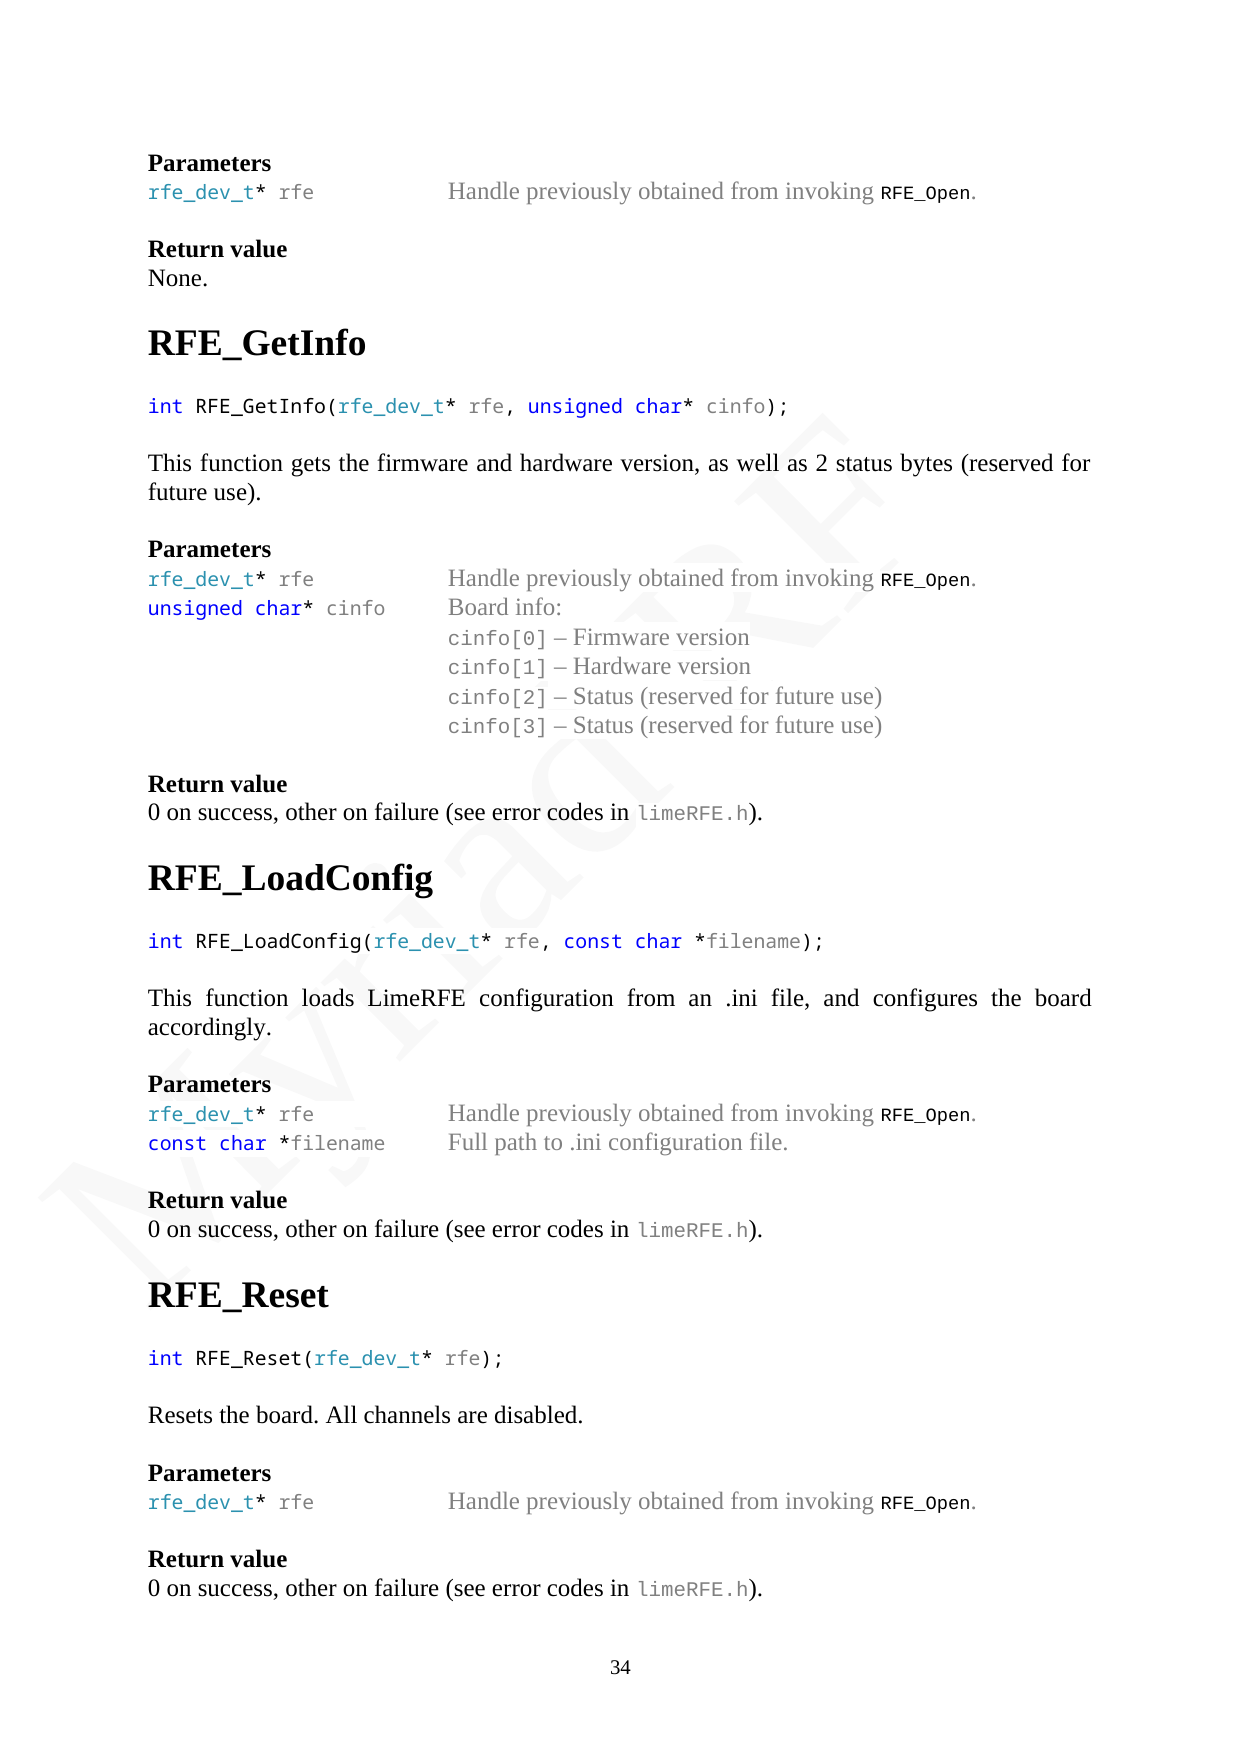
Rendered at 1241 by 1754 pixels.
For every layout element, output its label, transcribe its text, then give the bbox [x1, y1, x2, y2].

text Parameters [180, 1069, 306, 1098]
subtitle [496, 863, 546, 899]
text Return value [203, 1185, 1092, 1214]
text int RFE_LoadConfig(rfe_dev_t* rfe, const char *filename); [445, 928, 1092, 954]
text rfe_dev_t* rfe Handle previously obtained from invoking RFE_Open. [871, 563, 1092, 592]
text rfe_dev_t* rfe Handle previously obtained from invoking RFE_Open. [148, 563, 671, 592]
subtitle RFE_Reset [148, 1272, 942, 1316]
text Return value [148, 1544, 1092, 1573]
text rfe_dev_t* rfe Handle previously obtained from invoking RFE_Open. [209, 1098, 353, 1127]
text 0 on success, other on failure (see error codes in limeRFE.h). [557, 797, 638, 827]
text 0 on success, other on failure (see error codes in limeRFE.h). [148, 1573, 1092, 1603]
subtitle RFE_LoadConfig [148, 856, 511, 899]
text int RFE_Reset(rfe_dev_t* rfe); [148, 1344, 1092, 1371]
text Parameters [148, 1458, 1092, 1486]
text Parameters [342, 1069, 1092, 1098]
text Return value [148, 769, 535, 797]
text Parameters [148, 148, 1092, 176]
text const char *filename Full path to .ini configuration file. [183, 1127, 231, 1157]
text 0 on success, other on failure (see error codes in limeRFE.h). [148, 1214, 1092, 1244]
text rfe_dev_t* rfe Handle previously obtained from invoking RFE_Open. [148, 1486, 1092, 1516]
text rfe_dev_t* rfe Handle previously obtained from invoking RFE_Open. [660, 565, 732, 592]
text [832, 534, 1092, 563]
text This function gets the firmware and hardware version, as well as 2 status bytes (reserved for future use). [775, 448, 1092, 506]
text Parameters [297, 1069, 336, 1086]
text None. [148, 263, 1092, 292]
text [549, 769, 633, 797]
text This function loads LimeRFE configuration from an .ini file, and configures the board accordingly. [373, 983, 1092, 1041]
text int RFE_GetInfo(rfe_dev_t* rfe, unsigned char* cinfo); [148, 392, 1092, 419]
text Return value [148, 234, 1092, 263]
text This function gets the firmware and hardware version, as well as 2 status bytes (reserved for future use). [148, 448, 786, 506]
text 0 on success, other on failure (see error codes in limeRFE.h). [148, 797, 550, 827]
text unsigned char* cinfo Board info: cinfo[0] – Firmware version cinfo[1] – Hardware version cinfo[2] – Status (reserved for future use) cinfo[3] – Status (reserved for future use) [148, 592, 1092, 740]
text rfe_dev_t* rfe Handle previously obtained from invoking RFE_Open. [148, 176, 1092, 206]
text Return value [148, 1185, 194, 1206]
text This function loads LimeRFE configuration from an .ini file, and configures the board accordingly. [148, 983, 398, 1041]
text Parameters [148, 534, 825, 563]
text const char *filename Full path to .ini configuration file. [366, 1127, 1092, 1157]
subtitle RFE_GetInfo [148, 321, 942, 364]
text int RFE_LoadConfig(rfe_dev_t* rfe, const char *filename); [148, 928, 369, 954]
text 0 on success, other on failure (see error codes in limeRFE.h). [637, 797, 1092, 827]
text [637, 769, 1092, 797]
text rfe_dev_t* rfe Handle previously obtained from invoking RFE_Open. [354, 1098, 1092, 1127]
text Resets the board. All channels are disabled. [148, 1400, 1092, 1429]
text rfe_dev_t* rfe Handle previously obtained from invoking RFE_Open. [744, 563, 854, 592]
text int RFE_LoadConfig(rfe_dev_t* rfe, const char *filename); [371, 928, 439, 954]
text const char *filename Full path to .ini configuration file. [238, 1127, 359, 1157]
subtitle [543, 856, 942, 899]
